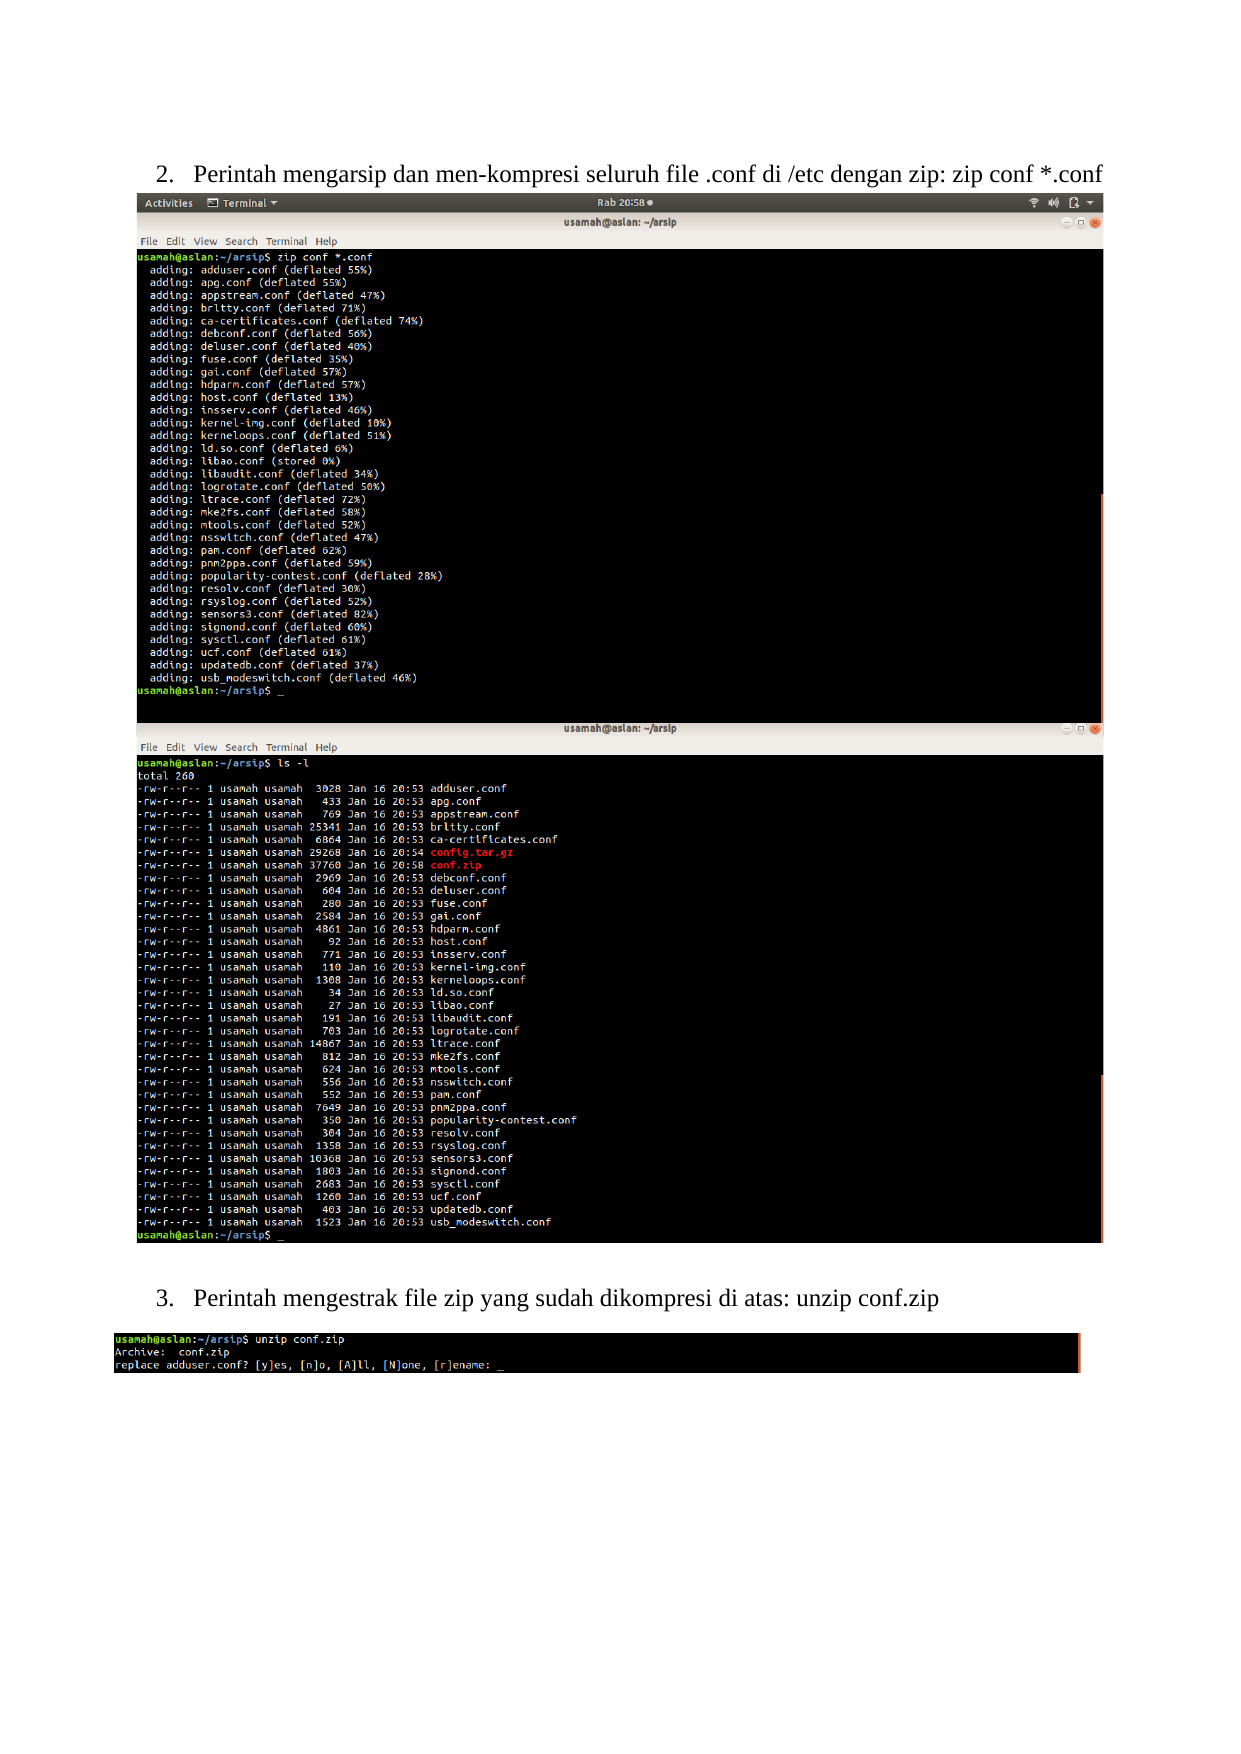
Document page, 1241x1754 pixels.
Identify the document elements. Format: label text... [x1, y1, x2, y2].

list Perintah mengarsip dan men-kompresi seluruh file .conf di /etc dengan zip: zip conf *.conf [156, 159, 1122, 187]
list Perintah mengestrak file zip yang sudah dikompresi di atas: unzip conf.zip [156, 1283, 1122, 1312]
picture [136, 193, 1104, 1243]
